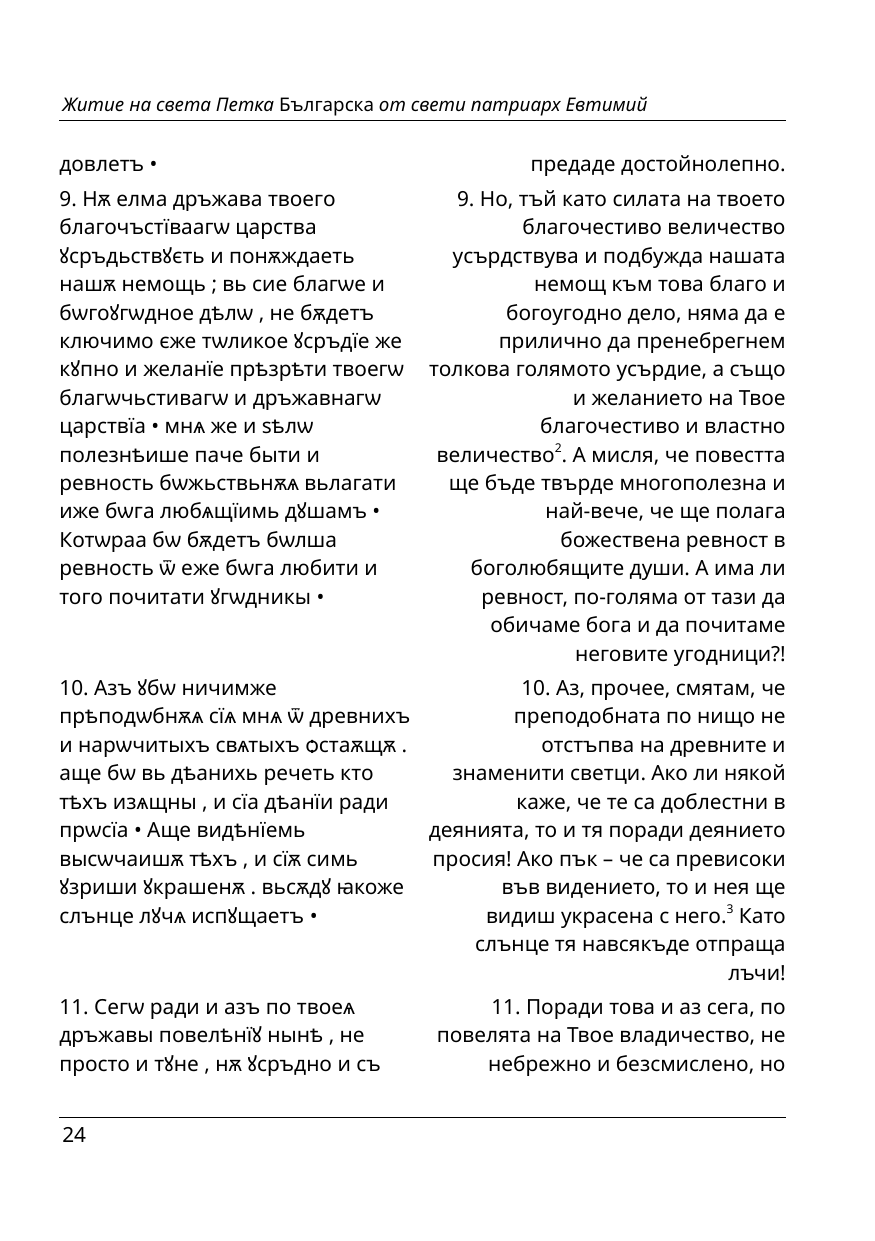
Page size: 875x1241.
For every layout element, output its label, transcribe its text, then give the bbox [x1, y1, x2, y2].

table_cell 9. Нѫ елма дръжава твоего благочъстїваагѡ царства ꙋсръдьствꙋєть и понѫждаеть нашѫ немощь ; вь сие благѡе и бѡгоꙋгѡдное дѣлѡ , не бѫдетъ ключимо єже тѡликое ꙋсръдїе же кꙋпно и желанїе прѣзрѣти твоегѡ благѡчьстивагѡ и дръжавнагѡ царствїа • мнѧ же и ѕѣлѡ полезнѣише паче быти и ревность бѡжьствьнѫѧ вьлагати иже бѡга любѧщїимь дꙋшамъ • Котѡраа бѡ бѫдетъ бѡлша ревность ѿ еже бѡга любити и того почитати ꙋгѡдникы • [59, 184, 422, 673]
table_cell 10. Аз, прочее, смятам, че преподобната по нищо не отстъпва на древните и знаменити светци. Ако ли някой каже, че те са доблестни в деянията, то и тя поради деянието просия! Ако пък – че са превисоки във видението, то и нея ще видиш украсена с него.3 Като слънце тя навсякъде отпраща лъчи! [422, 673, 786, 992]
table_cell довлетъ • [59, 150, 422, 184]
table_cell 11. Поради това и аз сега, по повелята на Твое владичество, не небрежно и безсмислено, но [422, 992, 786, 1077]
table_cell 11. Сегѡ ради и азъ по твоеѧ дръжавы повелѣнїꙋ нынѣ , не просто и тꙋне , нѫ ꙋсръдно и съ [59, 992, 422, 1077]
table_cell 9. Но, тъй като силата на твоето благочестиво величество усърдствува и подбужда нашата немощ към това благо и богоугодно дело, няма да е прилично да пренебрегнем толкова голямото усърдие, а също и желанието на Твое благочестиво и властно величество2. А мисля, че повестта ще бъде твърде многополезна и най-вече, че ще полага божествена ревност в боголюбящите души. А има ли ревност, по-голяма от тази да обичаме бога и да почитаме неговите угодници?! [422, 184, 786, 673]
table_cell 10. Азъ ꙋбѡ ничимже прѣподѡбнѫѧ сїѧ мнѧ ѿ древнихъ и нарѡчитыхъ свѧтыхъ ѻстаѫщѫ . аще бѡ вь дѣанихь речеть кто тѣхъ изѧщны , и сїа дѣанїи ради прѡсїа • Аще видѣнїемь высѡчаишѫ тѣхъ , и сїѫ симь ꙋзриши ꙋкрашенѫ . вьсѫдꙋ ꙗкоже слънце лꙋчѧ испꙋщаетъ • [59, 673, 422, 992]
table_cell предаде достойнолепно. [422, 150, 786, 184]
